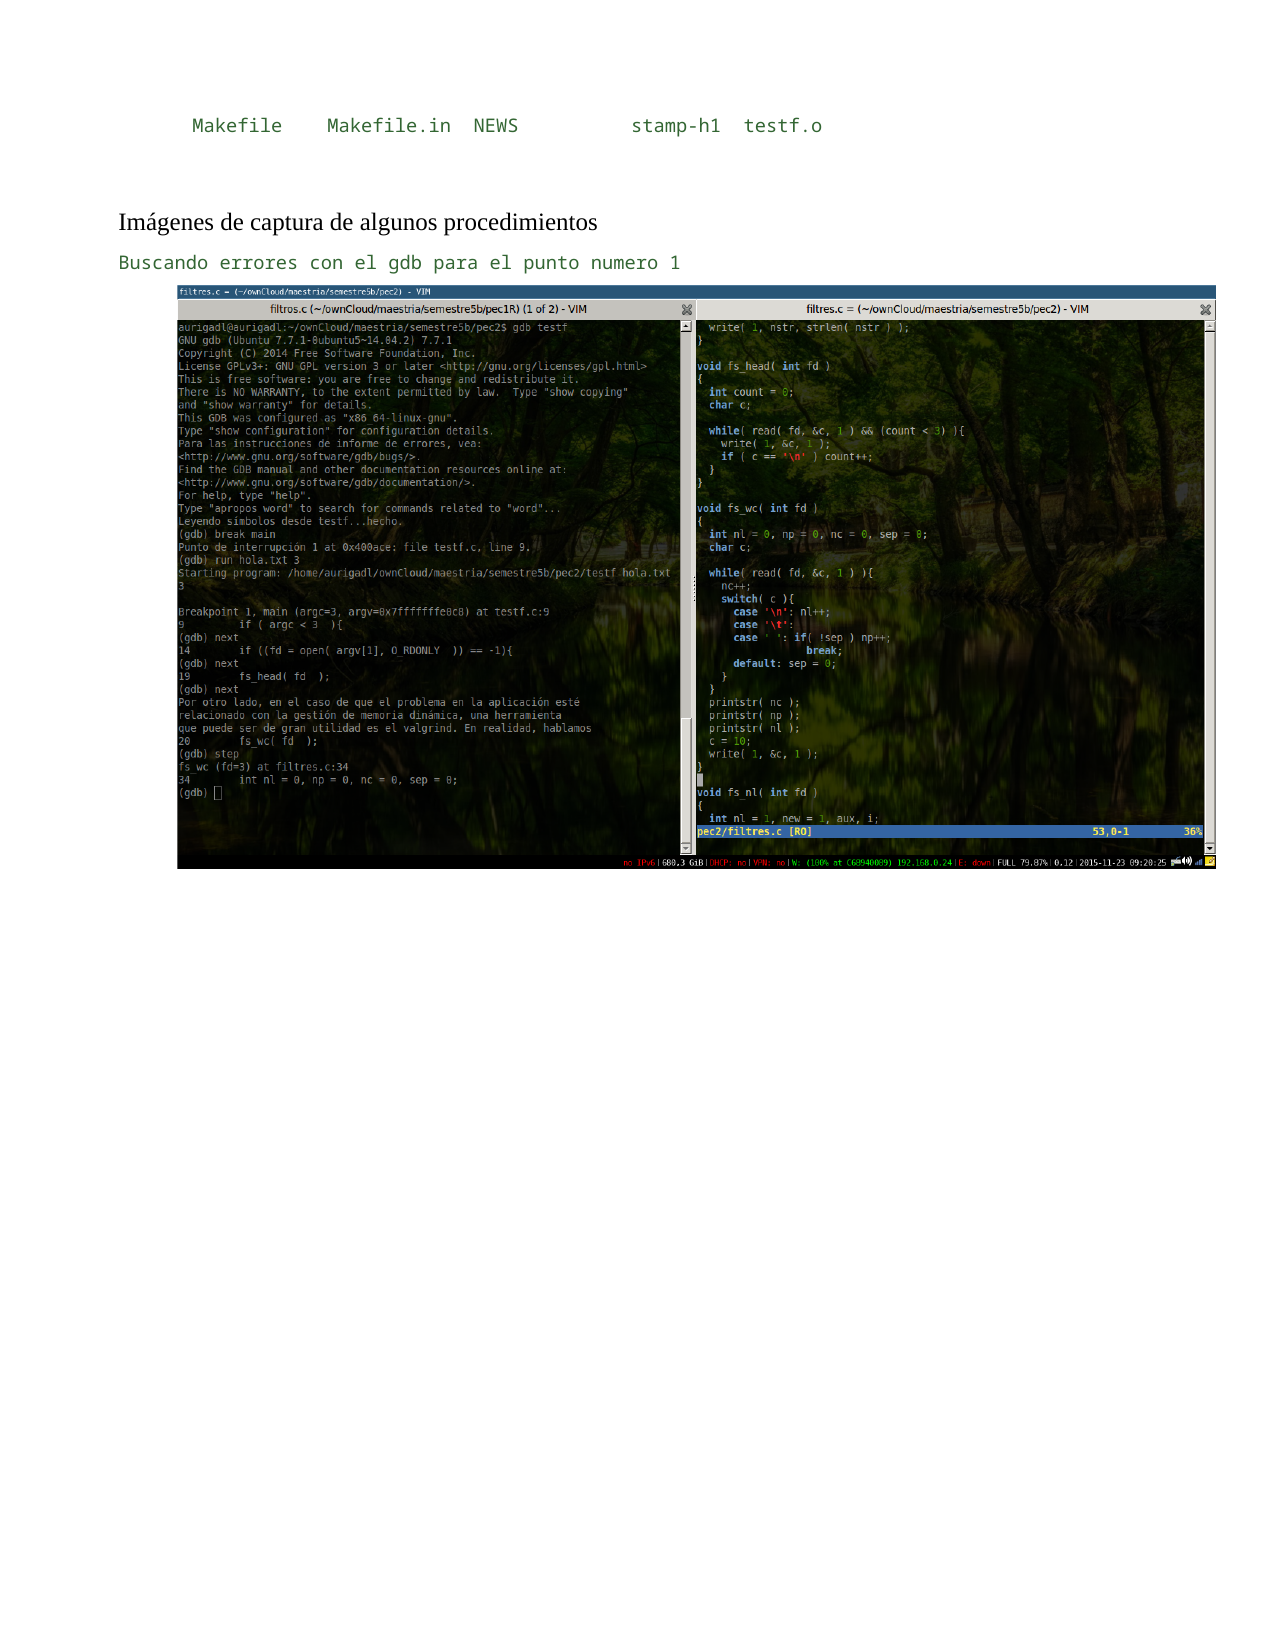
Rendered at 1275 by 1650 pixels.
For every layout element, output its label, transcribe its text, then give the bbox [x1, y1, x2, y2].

text Imágenes de captura de algunos procedimientos [118, 207, 1157, 235]
text Buscando errores con el gdb para el punto numero 1 [118, 256, 1157, 273]
picture [177, 285, 1216, 869]
text Makefile Makefile.in NEWS stamp-h1 testf.o [192, 118, 1157, 136]
